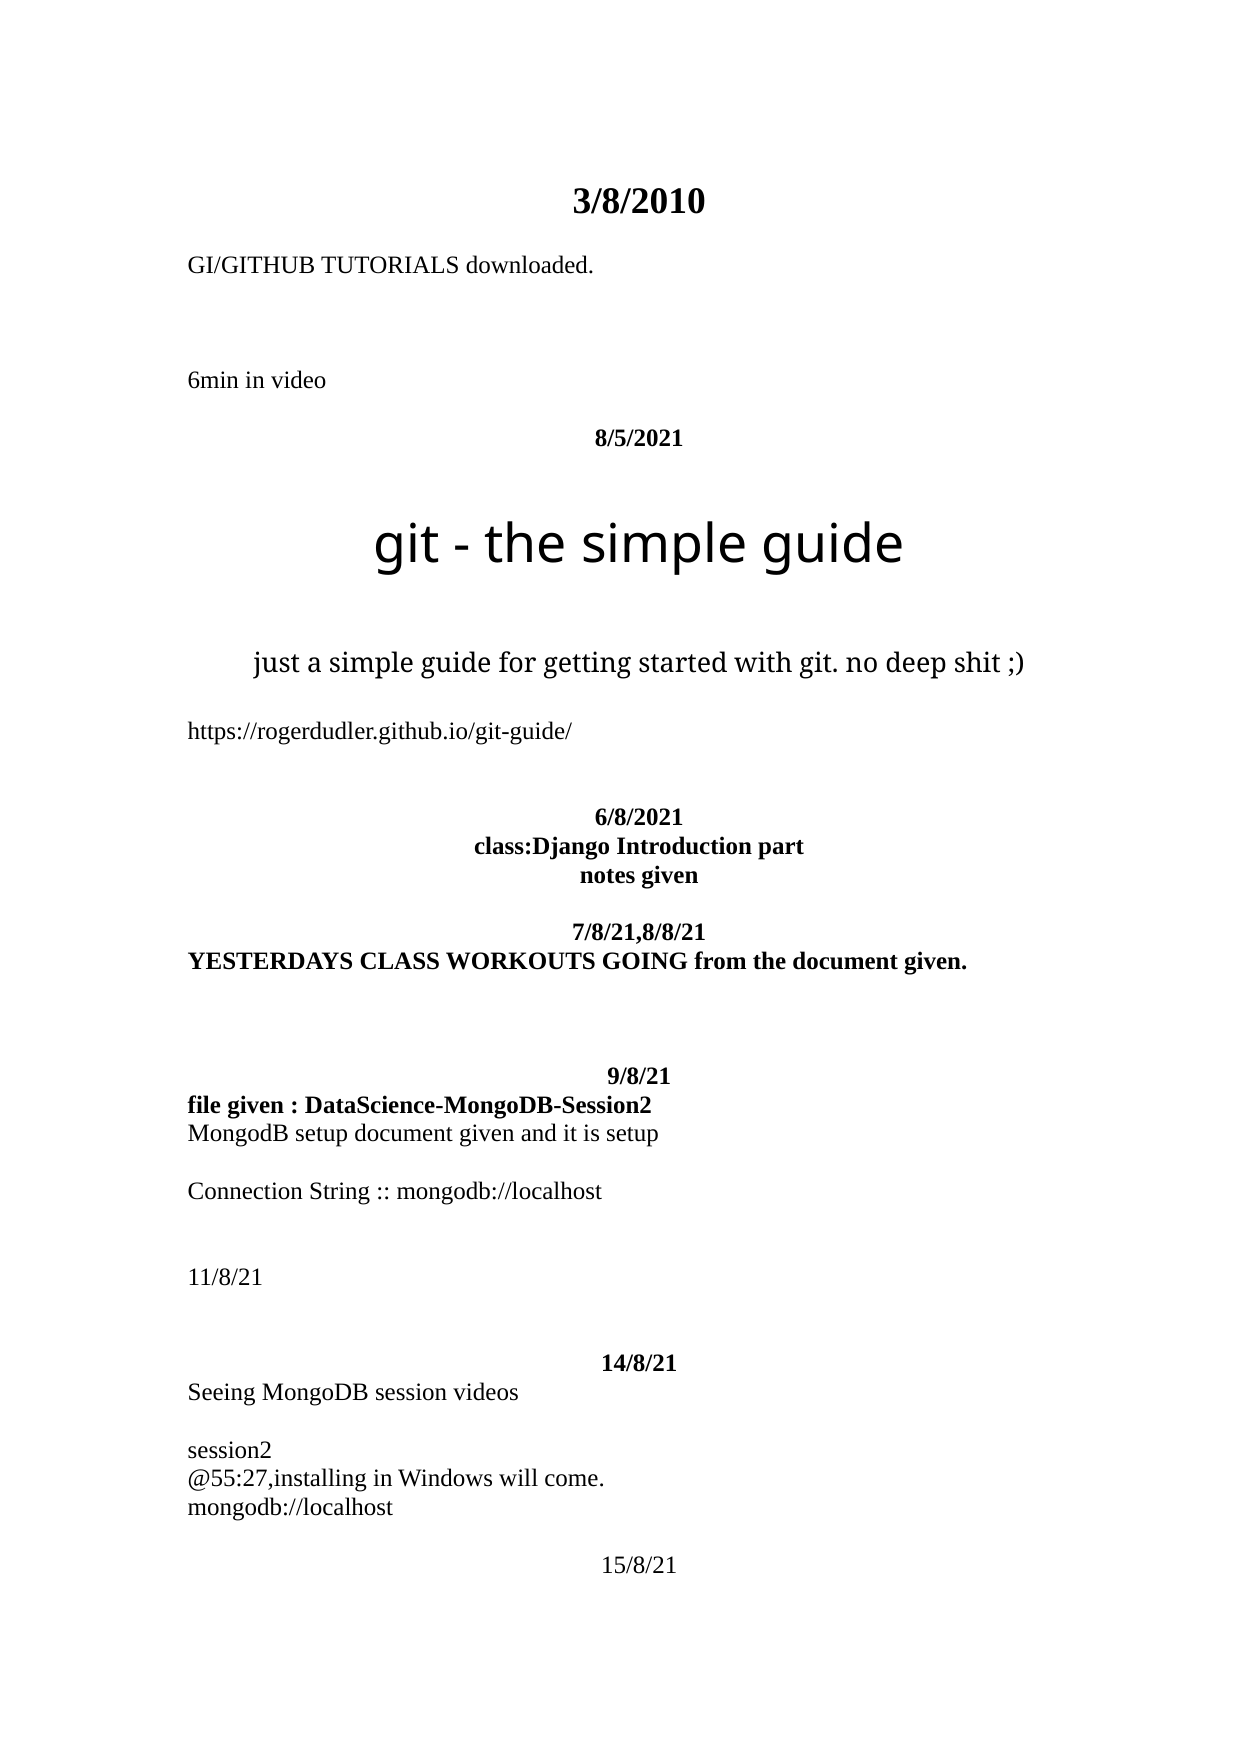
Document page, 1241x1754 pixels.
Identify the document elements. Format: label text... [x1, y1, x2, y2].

text Seeing MongoDB session videos [187, 1377, 1090, 1406]
text MongodB setup document given and it is setup [187, 1118, 1090, 1147]
text 6min in video [187, 366, 1090, 394]
text just a simple guide for getting started with git. no deep shit ;) [223, 627, 1054, 680]
text 8/5/2021 [187, 423, 1090, 452]
text mongodb://localhost [187, 1492, 1090, 1521]
text 14/8/21 [187, 1348, 1090, 1377]
text YESTERDAYS CLASS WORKOUTS GOING from the document given. [187, 946, 1090, 975]
subtitle git - the simple guide [187, 506, 1090, 578]
text class:Django Introduction part [187, 831, 1090, 860]
text 9/8/21 [187, 1061, 1090, 1090]
text 6/8/2021 [187, 802, 1090, 831]
text 7/8/21,8/8/21 [187, 917, 1090, 946]
text https://rogerdudler.github.io/git-guide/ [187, 716, 1090, 745]
text session2 [187, 1435, 1090, 1463]
text @55:27,installing in Windows will come. [187, 1463, 1090, 1492]
text 15/8/21 [187, 1550, 1090, 1578]
text file given : DataScience-MongoDB-Session2 [187, 1090, 1090, 1118]
text notes given [187, 860, 1090, 888]
text Connection String :: mongodb://localhost [187, 1176, 1090, 1205]
text 11/8/21 [187, 1262, 1090, 1291]
text GI/GITHUB TUTORIALS downloaded. [187, 251, 1090, 279]
text 3/8/2010 [187, 179, 1090, 222]
